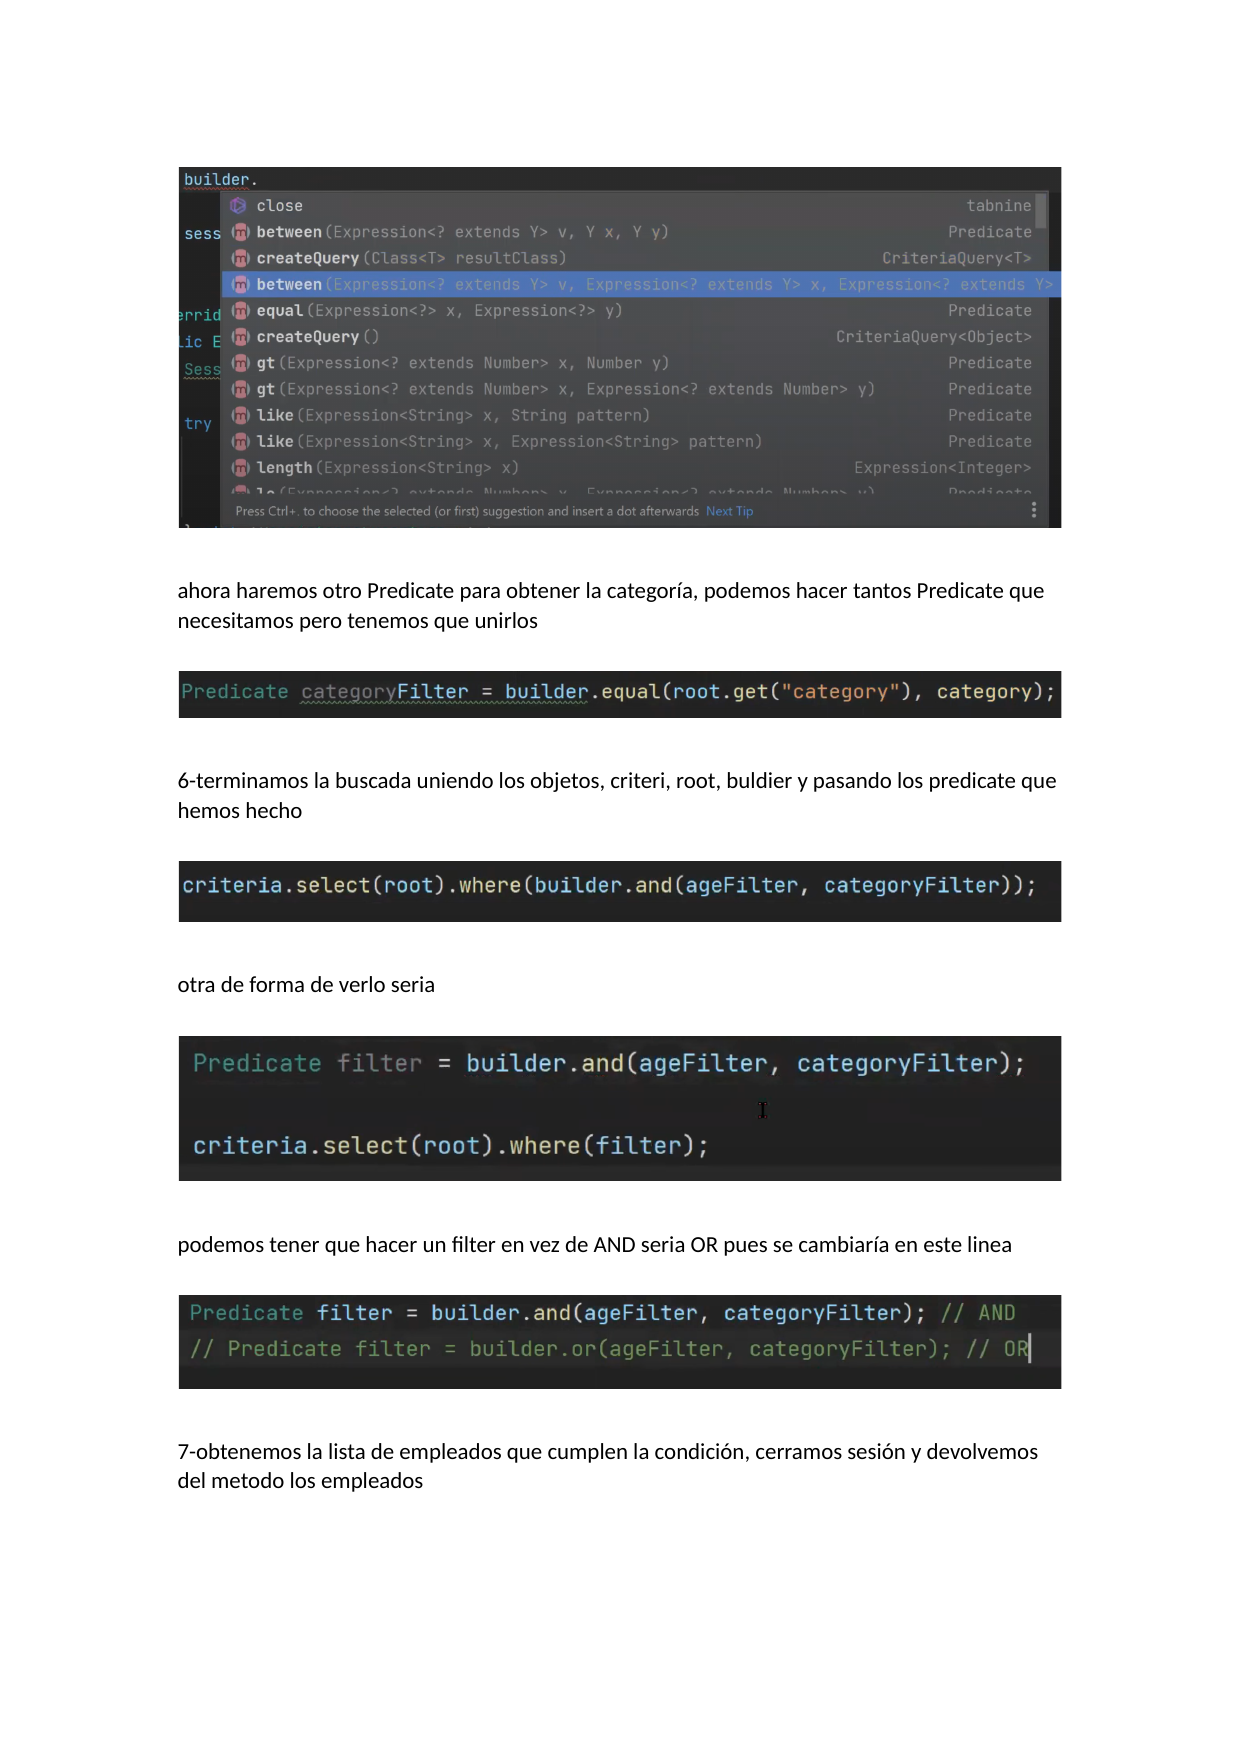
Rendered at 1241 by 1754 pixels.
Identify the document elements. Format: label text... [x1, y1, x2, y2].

text ahora haremos otro Predicate para obtener la categoría, podemos hacer tantos Predicate que necesitamos pero tenemos que unirlos [177, 576, 1063, 634]
text 7-obtenemos la lista de empleados que cumplen la condición, cerramos sesión y devolvemos del metodo los empleados [177, 1437, 1063, 1495]
picture [178, 167, 1062, 528]
picture [178, 671, 1062, 718]
picture [178, 861, 1062, 922]
text podemos tener que hacer un filter en vez de AND seria OR pues se cambiaría en este linea [177, 1230, 1063, 1258]
picture [178, 1036, 1062, 1181]
picture [178, 1295, 1062, 1389]
text otra de forma de verlo seria [177, 970, 1063, 998]
text 6-terminamos la buscada uniendo los objetos, criteri, root, buldier y pasando los predicate que hemos hecho [177, 767, 1063, 824]
